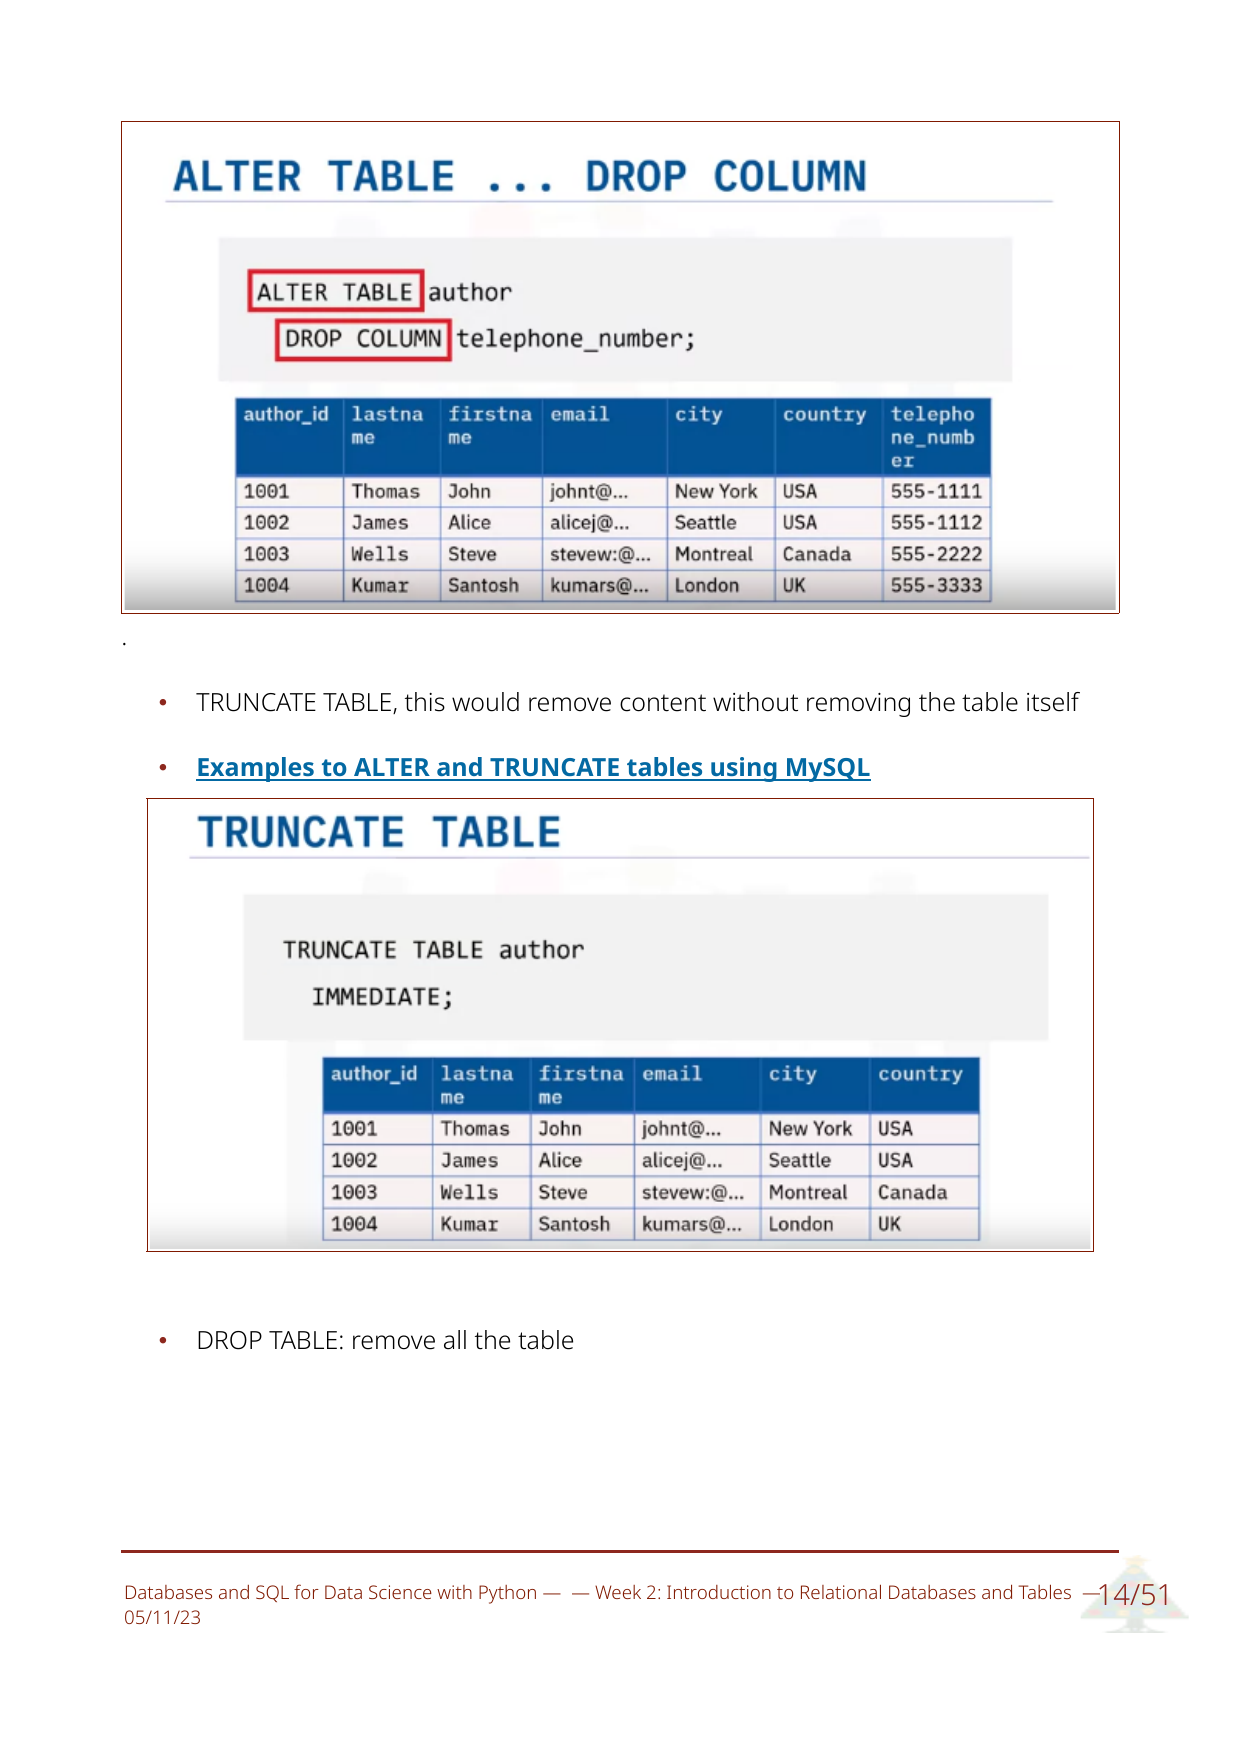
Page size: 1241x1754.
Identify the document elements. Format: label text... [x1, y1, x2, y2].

list TRUNCATE TABLE, this would remove content without removing the table itself [158, 684, 1119, 718]
picture [149, 801, 1091, 1249]
text . [121, 614, 1119, 653]
list DROP TABLE: remove all the table [158, 1323, 1119, 1357]
list Examples to ALTER and TRUNCATE tables using MySQL [158, 750, 1119, 784]
picture [124, 124, 1116, 610]
text [122, 122, 1119, 613]
